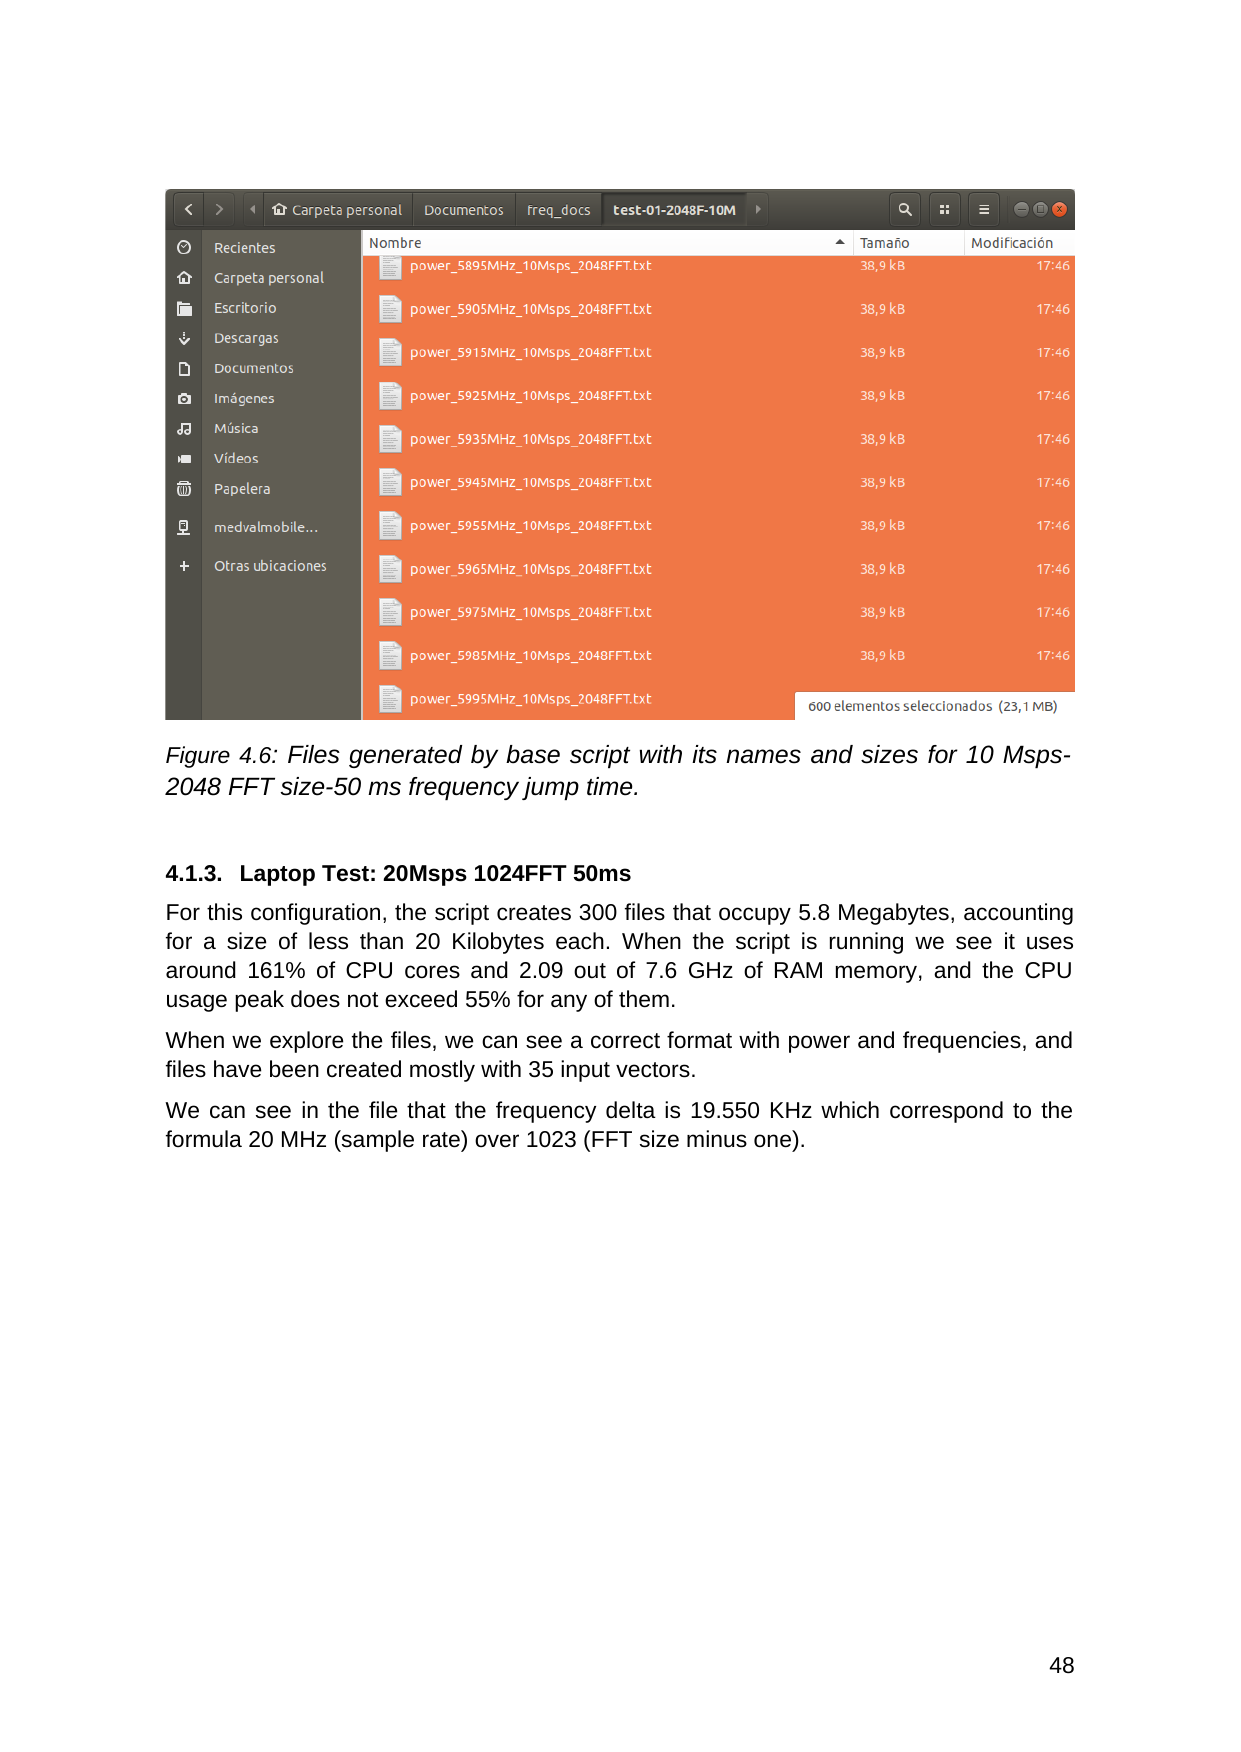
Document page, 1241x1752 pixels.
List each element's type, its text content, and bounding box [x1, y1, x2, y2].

text Figure 4.6: Files generated by base script with its names and sizes for 10 Msps-2048 FFT size-50 ms frequency jump time. [165, 720, 1075, 801]
text When we explore the files, we can see a correct format with power and frequencies, and files have been created mostly with 35 input vectors. [165, 1027, 1075, 1082]
text For this configuration, the script creates 300 files that occupy 5.8 Megabytes, accounting for a size of less than 20 Kilobytes each. When the script is running we see it uses around 161% of CPU cores and 2.09 out of 7.6 GHz of RAM memory, and the CPU usage peak does not exceed 55% for any of them. [165, 899, 1075, 1012]
subtitle Laptop Test: 20Msps 1024FFT 50ms [165, 857, 1075, 886]
text We can see in the file that the frequency delta is 19.550 KHz which correspond to the formula 20 MHz (sample rate) over 1023 (FFT size minus one). [165, 1097, 1075, 1153]
picture [165, 189, 1075, 720]
